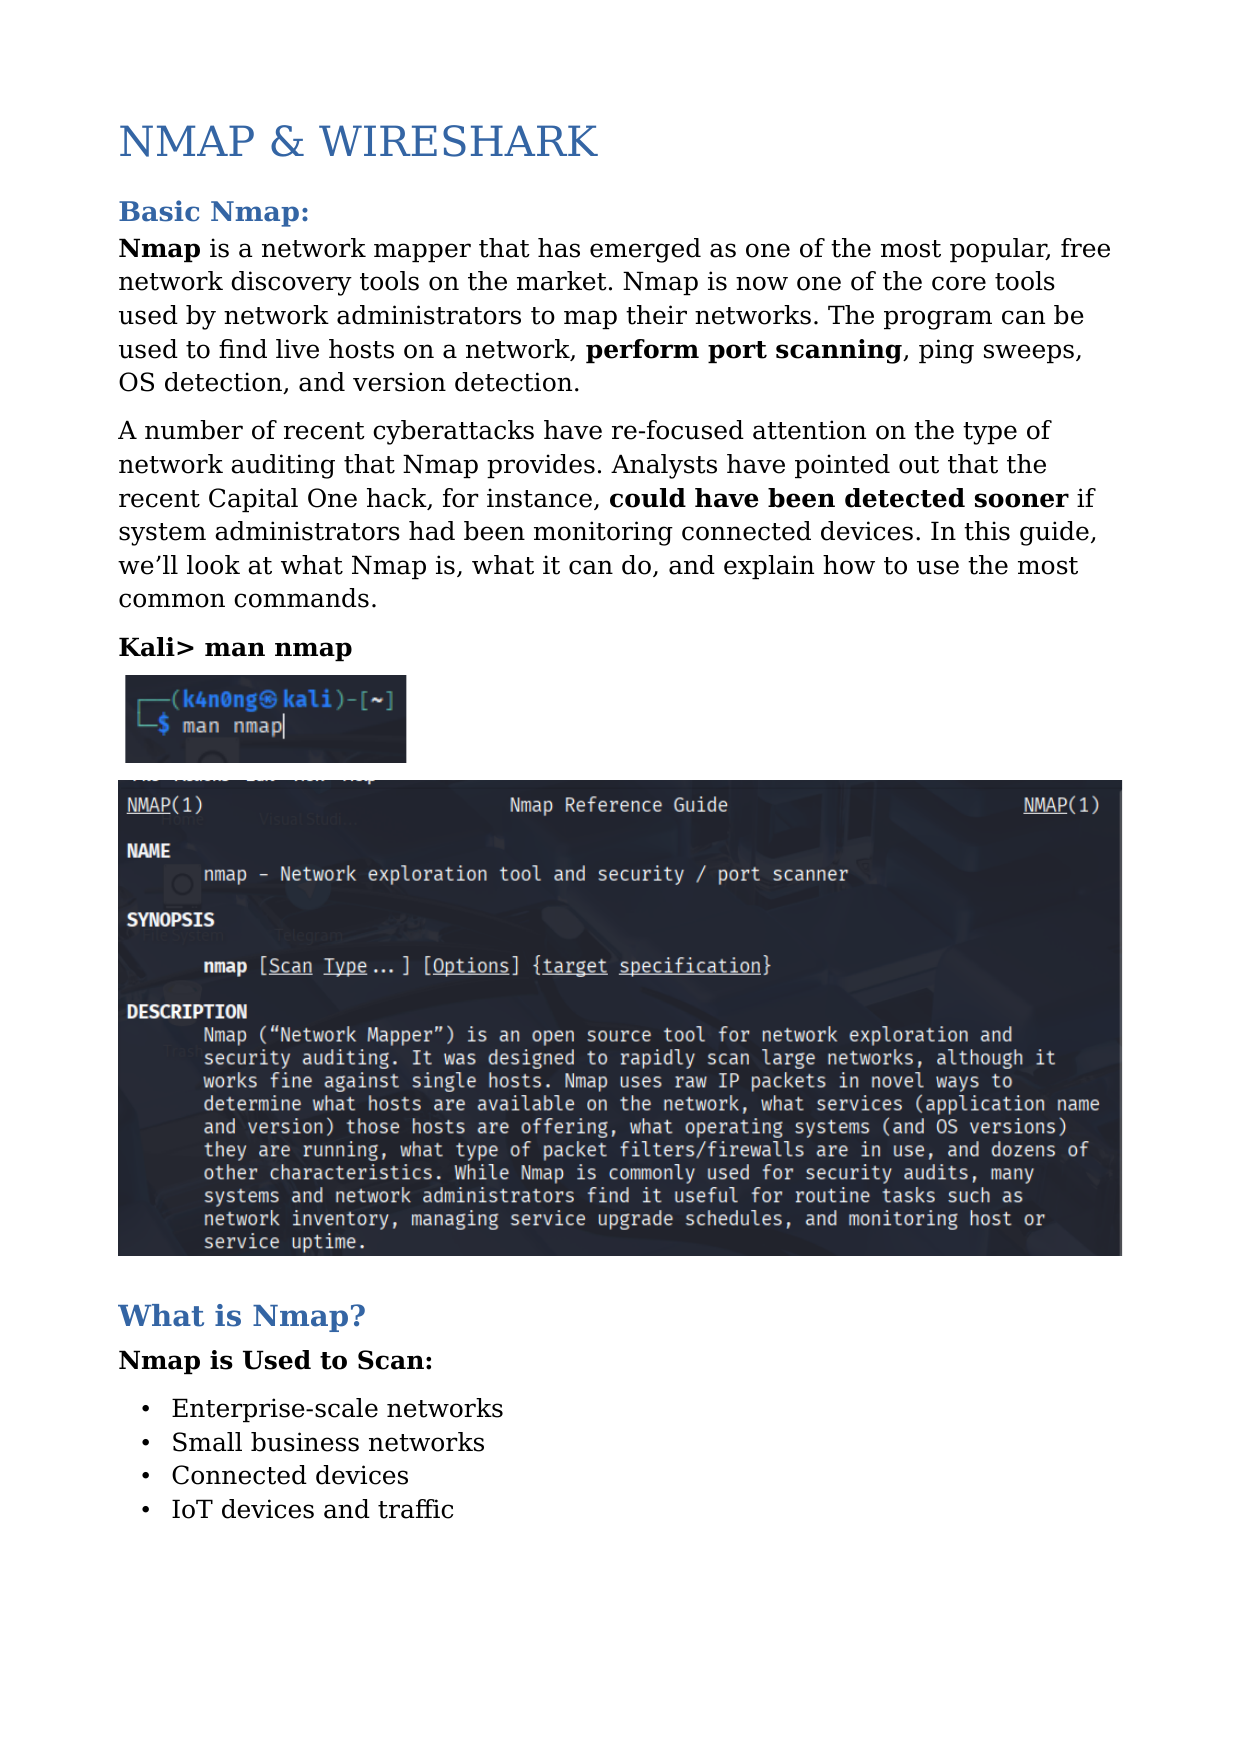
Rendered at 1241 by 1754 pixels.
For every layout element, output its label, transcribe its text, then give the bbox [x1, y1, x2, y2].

text Basic Nmap: [118, 196, 1122, 228]
subtitle What is Nmap? [118, 1299, 1122, 1333]
list IoT devices and traffic [141, 1495, 1122, 1524]
picture [125, 675, 407, 763]
list Connected devices [141, 1461, 1122, 1491]
text A number of recent cyberattacks have re-focused attention on the type of network auditing that Nmap provides. Analysts have pointed out that the recent Capital One hack, for instance, could have been detected sooner if system administrators had been monitoring connected devices. In this guide, we’ll look at what Nmap is, what it can do, and explain how to use the most common commands. [118, 416, 1122, 613]
text Nmap is a network mapper that has emerged as one of the most popular, free network discovery tools on the market. Nmap is now one of the core tools used by network administrators to map their networks. The program can be used to find live hosts on a network, perform port scanning, ping sweeps, OS detection, and version detection. [118, 234, 1122, 397]
list Small business networks [141, 1428, 1122, 1457]
text Kali> man nmap [118, 632, 1122, 662]
list Enterprise-scale networks [141, 1394, 1122, 1423]
text Nmap is Used to Scan: [118, 1346, 1122, 1375]
text NMAP & WIRESHARK [118, 118, 1122, 167]
picture [118, 780, 1123, 1256]
